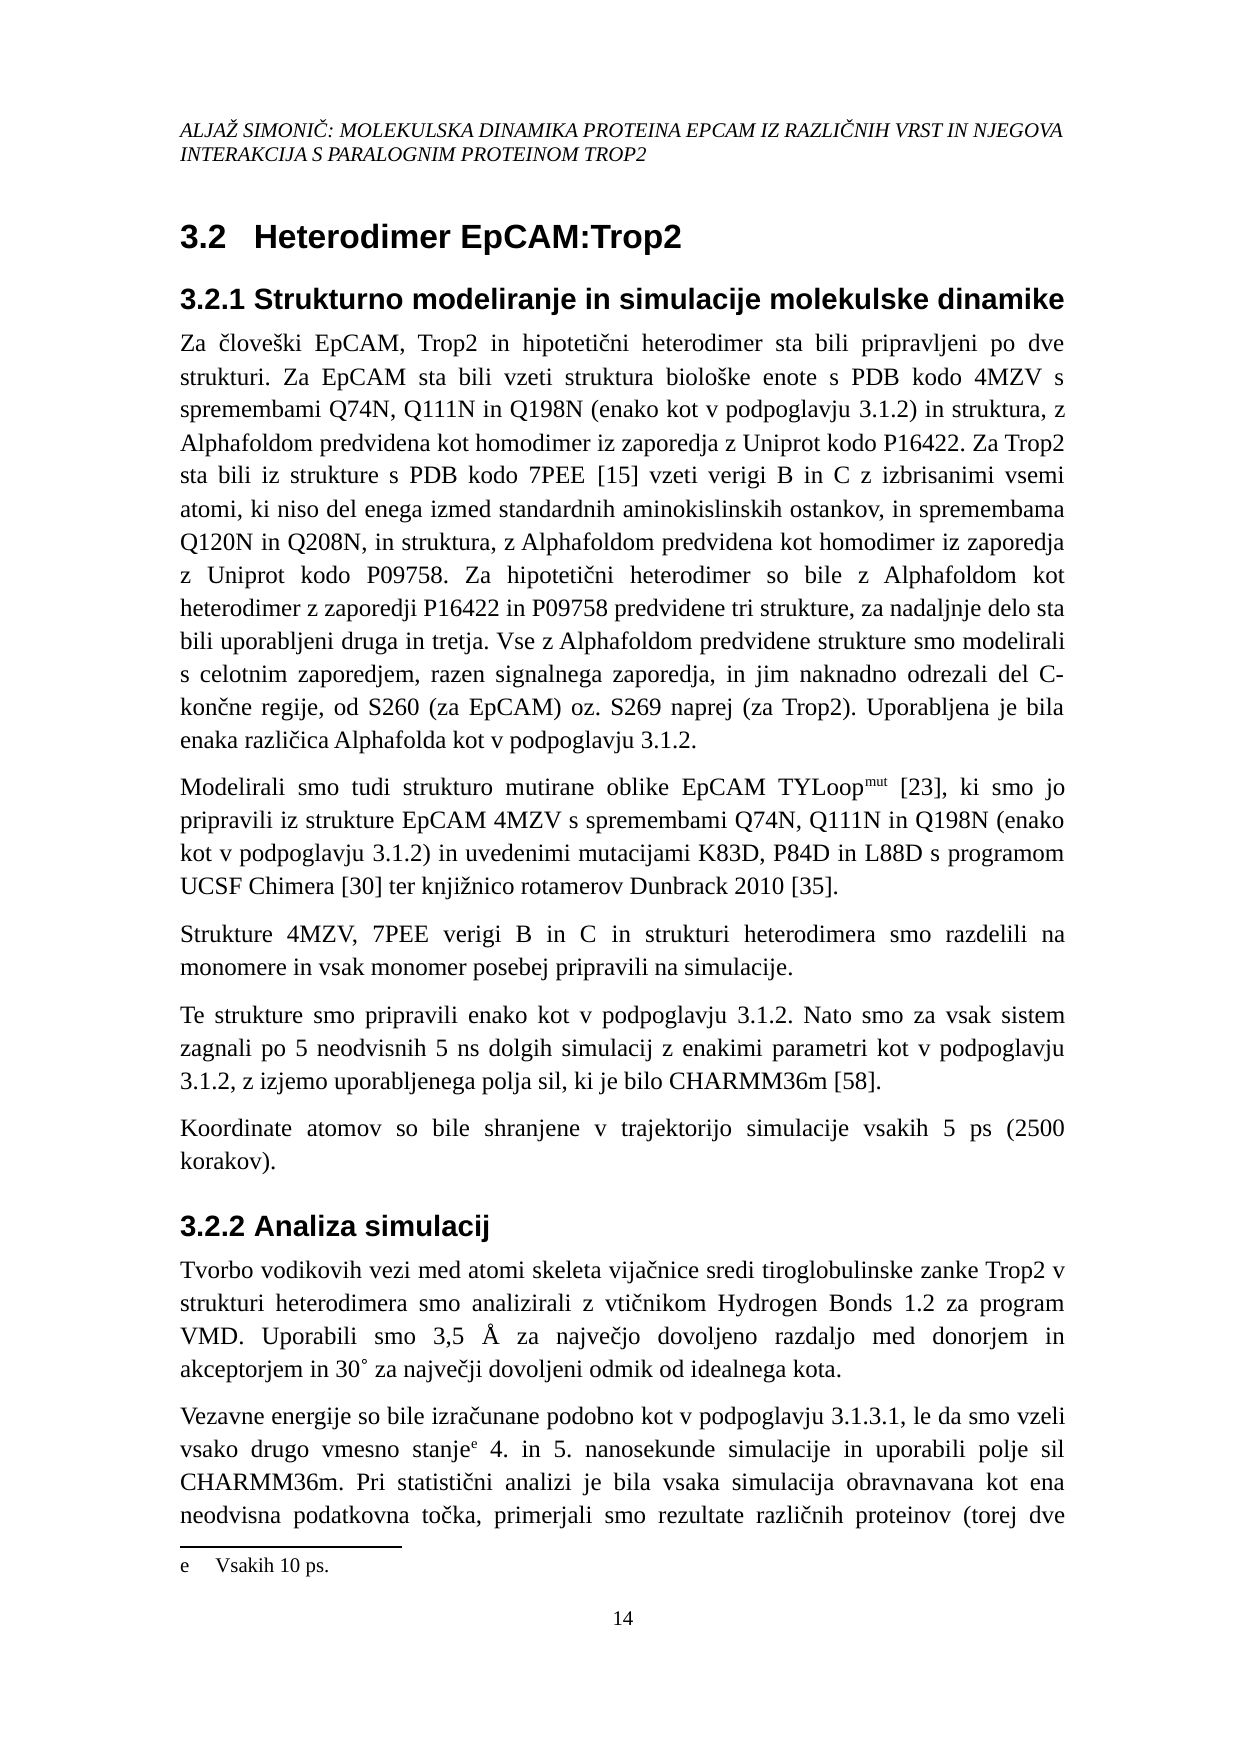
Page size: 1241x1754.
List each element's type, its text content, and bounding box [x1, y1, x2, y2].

subtitle Heterodimer EpCAM:Trop2 [180, 217, 1066, 255]
text Strukture 4MZV, 7PEE verigi B in C in strukturi heterodimera smo razdelili na monomere in vsak monomer posebej pripravili na simulacije. [180, 919, 1066, 981]
text Vezavne energije so bile izračunane podobno kot v podpoglavju 3.1.3.1, le da smo vzeli vsako drugo vmesno stanje 4. in 5. nanosekunde simulacije in uporabili polje sil CHARMM36m. Pri statistični analizi je bila vsaka simulacija obravnavana kot ena neodvisna podatkovna točka, primerjali smo rezultate različnih proteinov (torej dve [180, 1401, 1066, 1529]
text Modelirali smo tudi strukturo mutirane oblike EpCAM TYLoopmut [23], ki smo jo pripravili iz strukture EpCAM 4MZV s spremembami Q74N, Q111N in Q198N (enako kot v podpoglavju 3.1.2) in uvedenimi mutacijami K83D, P84D in L88D s programom UCSF Chimera [30] ter knjižnico rotamerov Dunbrack 2010 [35]. [180, 772, 1066, 900]
text Za človeški EpCAM, Trop2 in hipotetični heterodimer sta bili pripravljeni po dve strukturi. Za EpCAM sta bili vzeti struktura biološke enote s PDB kodo 4MZV s spremembami Q74N, Q111N in Q198N (enako kot v podpoglavju 3.1.2) in struktura, z Alphafoldom predvidena kot homodimer iz zaporedja z Uniprot kodo P16422. Za Trop2 sta bili iz strukture s PDB kodo 7PEE [15] vzeti verigi B in C z izbrisanimi vsemi atomi, ki niso del enega izmed standardnih aminokislinskih ostankov, in spremembama Q120N in Q208N, in struktura, z Alphafoldom predvidena kot homodimer iz zaporedja z Uniprot kodo P09758. Za hipotetični heterodimer so bile z Alphafoldom kot heterodimer z zaporedji P16422 in P09758 predvidene tri strukture, za nadaljnje delo sta bili uporabljeni druga in tretja. Vse z Alphafoldom predvidene strukture smo modelirali s celotnim zaporedjem, razen signalnega zaporedja, in jim naknadno odrezali del C-končne regije, od S260 (za EpCAM) oz. S269 naprej (za Trop2). Uporabljena je bila enaka različica Alphafolda kot v podpoglavju 3.1.2. [180, 328, 1066, 753]
subtitle Analiza simulacij [180, 1208, 1066, 1242]
text Tvorbo vodikovih vezi med atomi skeleta vijačnice sredi tiroglobulinske zanke Trop2 v strukturi heterodimera smo analizirali z vtičnikom Hydrogen Bonds 1.2 za program VMD. Uporabili smo 3,5 Å za največjo dovoljeno razdaljo med donorjem in akceptorjem in 30˚ za največji dovoljeni odmik od idealnega kota. [180, 1255, 1066, 1383]
text Koordinate atomov so bile shranjene v trajektorijo simulacije vsakih 5 ps (2500 korakov). [180, 1113, 1066, 1175]
text Vsakih 10 ps. [180, 1553, 1066, 1577]
subtitle Strukturno modeliranje in simulacije molekulske dinamike [180, 282, 1066, 316]
text Te strukture smo pripravili enako kot v podpoglavju 3.1.2. Nato smo za vsak sistem zagnali po 5 neodvisnih 5 ns dolgih simulacij z enakimi parametri kot v podpoglavju 3.1.2, z izjemo uporabljenega polja sil, ki je bilo CHARMM36m [58]. [180, 1000, 1066, 1094]
